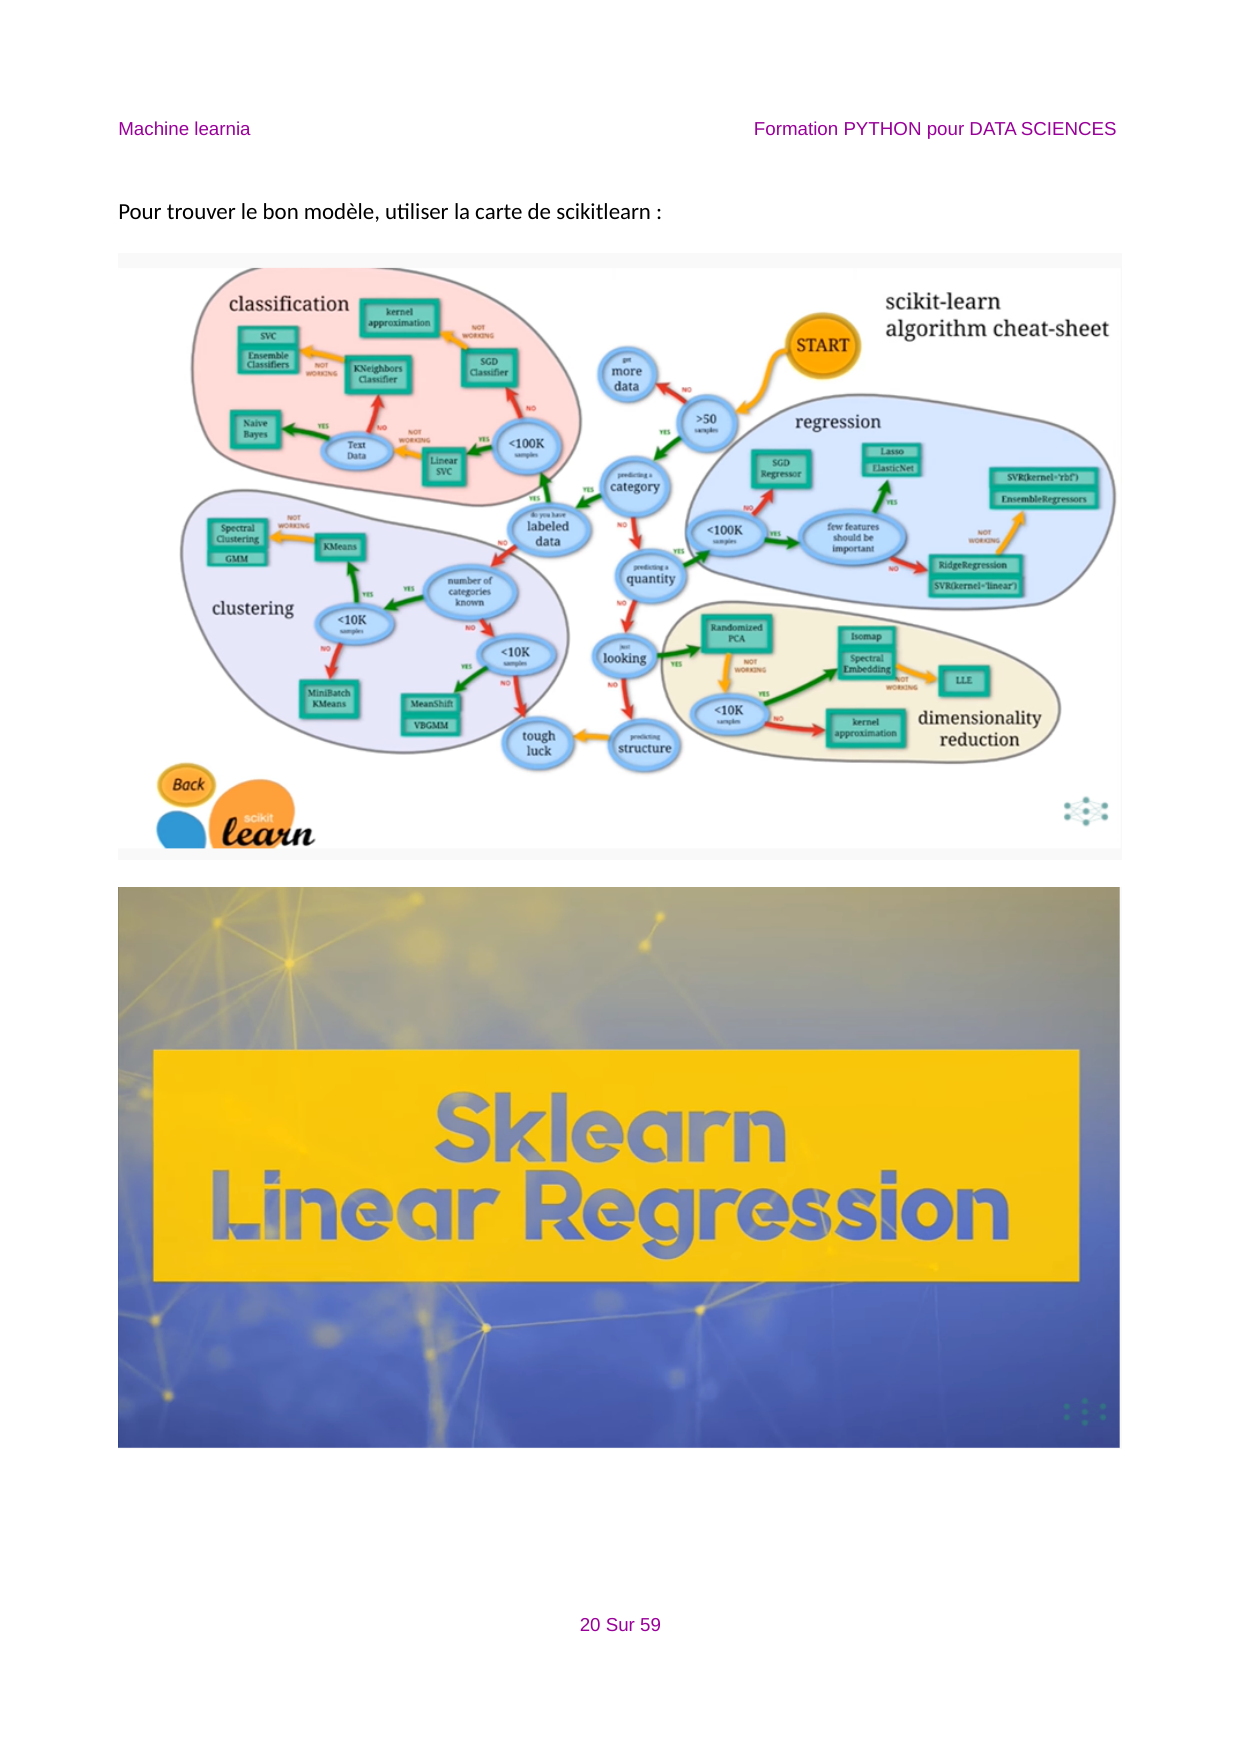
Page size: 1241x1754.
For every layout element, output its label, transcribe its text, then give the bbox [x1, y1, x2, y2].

text Pour trouver le bon modèle, utiliser la carte de scikitlearn : [118, 197, 1122, 225]
picture [118, 253, 1122, 860]
picture [118, 887, 1122, 1449]
